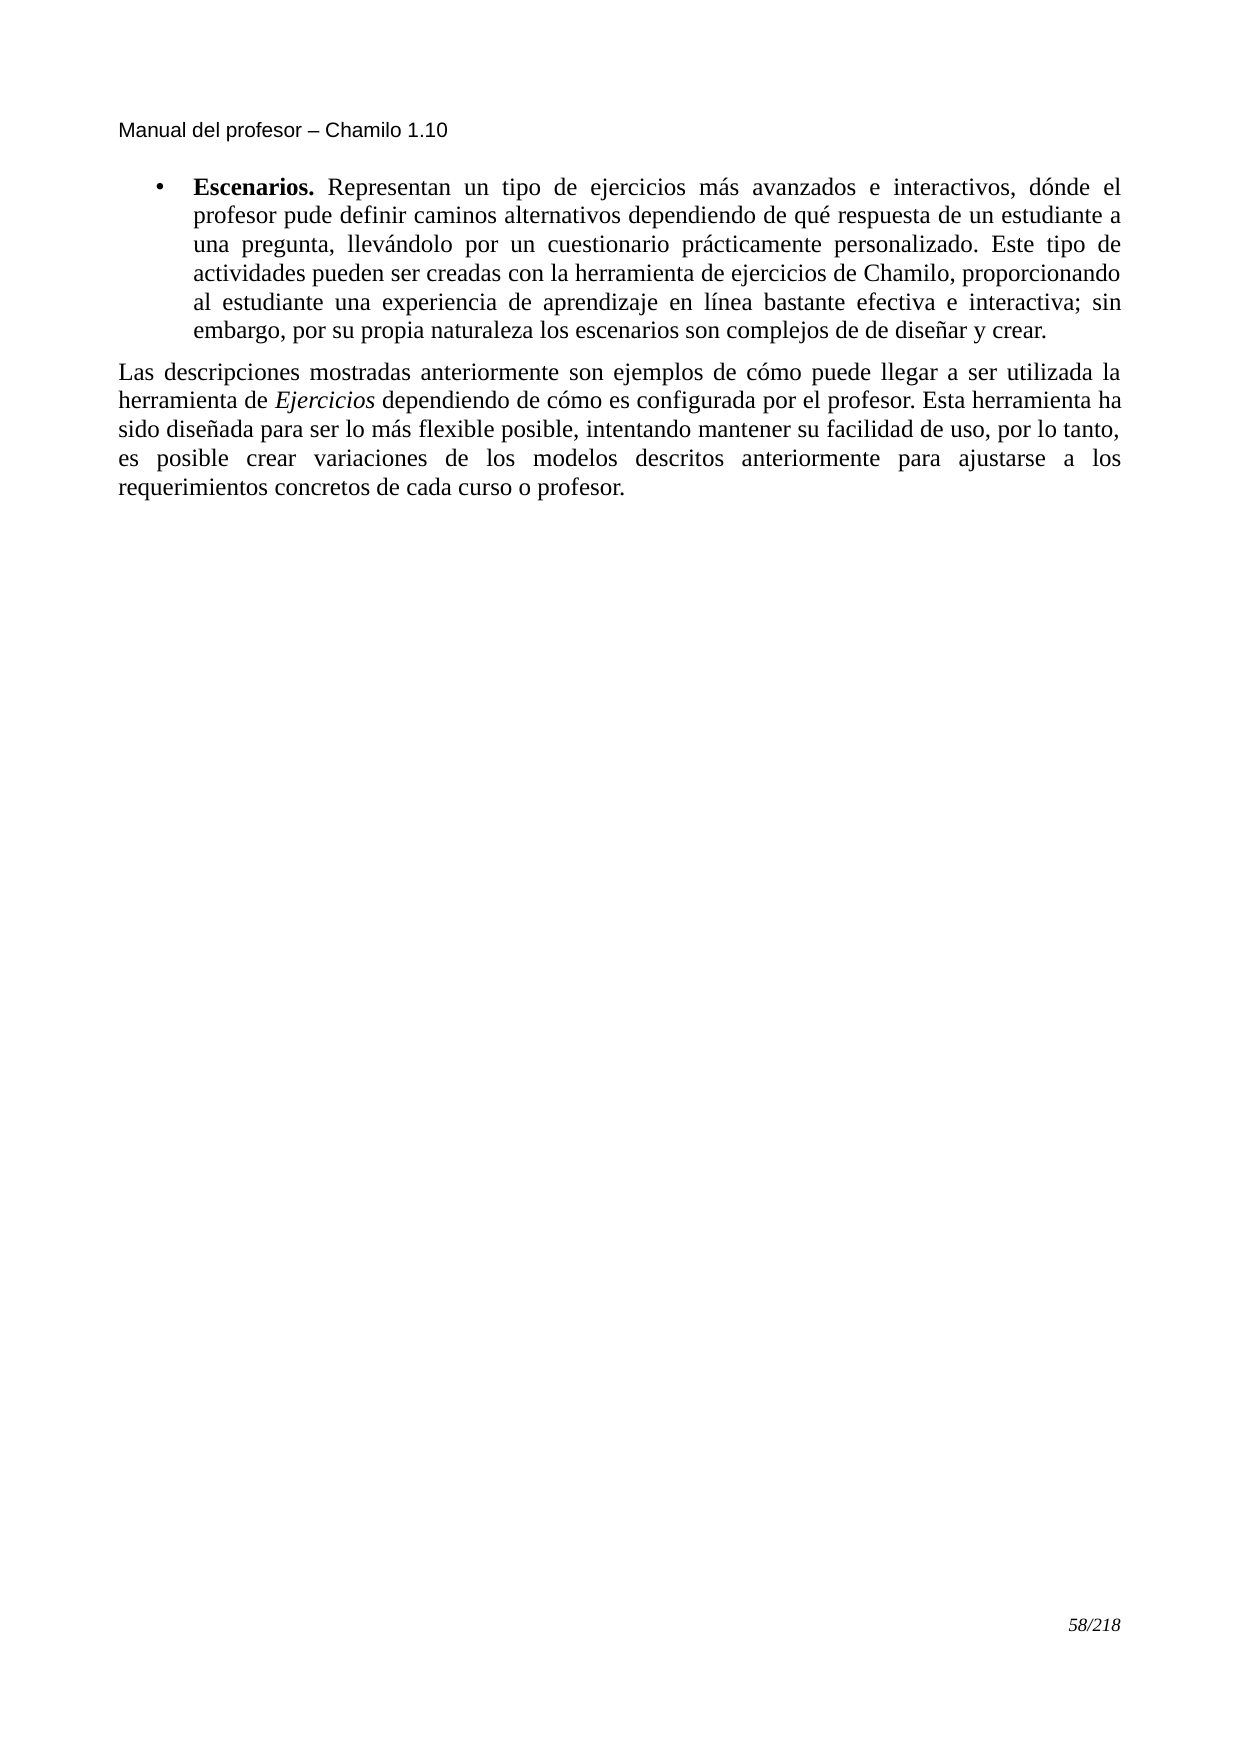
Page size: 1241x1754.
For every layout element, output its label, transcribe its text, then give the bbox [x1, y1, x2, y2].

list Escenarios. Representan un tipo de ejercicios más avanzados e interactivos, dónde el profesor pude definir caminos alternativos dependiendo de qué respuesta de un estudiante a una pregunta, llevándolo por un cuestionario prácticamente personalizado. Este tipo de actividades pueden ser creadas con la herramienta de ejercicios de Chamilo, proporcionando al estudiante una experiencia de aprendizaje en línea bastante efectiva e interactiva; sin embargo, por su propia naturaleza los escenarios son complejos de de diseñar y crear. [156, 172, 1122, 344]
text Las descripciones mostradas anteriormente son ejemplos de cómo puede llegar a ser utilizada la herramienta de Ejercicios dependiendo de cómo es configurada por el profesor. Esta herramienta ha sido diseñada para ser lo más flexible posible, intentando mantener su facilidad de uso, por lo tanto, es posible crear variaciones de los modelos descritos anteriormente para ajustarse a los requerimientos concretos de cada curso o profesor. [118, 357, 1122, 500]
